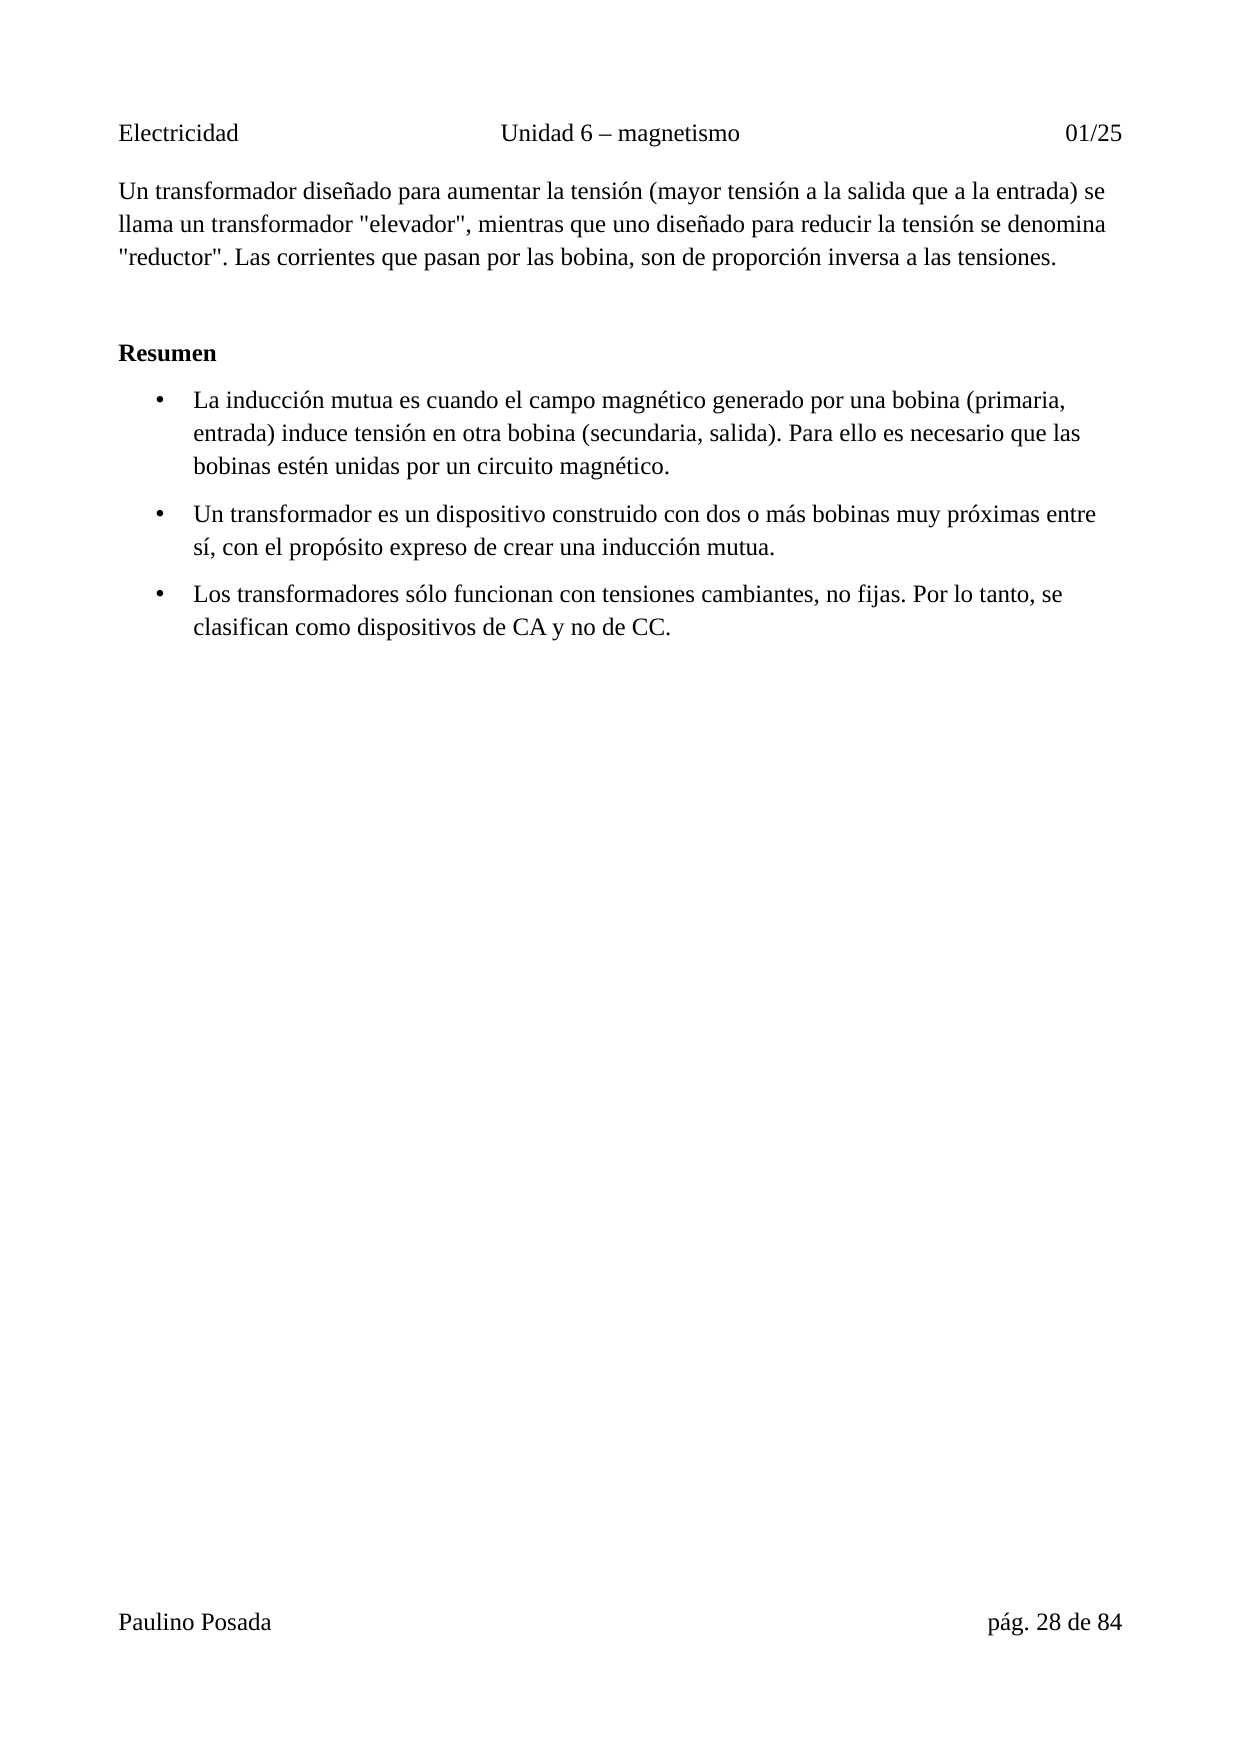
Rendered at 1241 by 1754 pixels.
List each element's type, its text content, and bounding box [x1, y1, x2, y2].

list Los transformadores sólo funcionan con tensiones cambiantes, no fijas. Por lo tanto, se clasifican como dispositivos de CA y no de CC. [156, 579, 1122, 641]
list La inducción mutua es cuando el campo magnético generado por una bobina (primaria, entrada) induce tensión en otra bobina (secundaria, salida). Para ello es necesario que las bobinas estén unidas por un circuito magnético. [156, 385, 1122, 480]
list Un transformador es un dispositivo construido con dos o más bobinas muy próximas entre sí, con el propósito expreso de crear una inducción mutua. [156, 499, 1122, 561]
text Resumen [118, 338, 1122, 366]
text Un transformador diseñado para aumentar la tensión (mayor tensión a la salida que a la entrada) se llama un transformador "elevador", mientras que uno diseñado para reducir la tensión se denomina "reductor". Las corrientes que pasan por las bobina, son de proporción inversa a las tensiones. [118, 176, 1122, 271]
